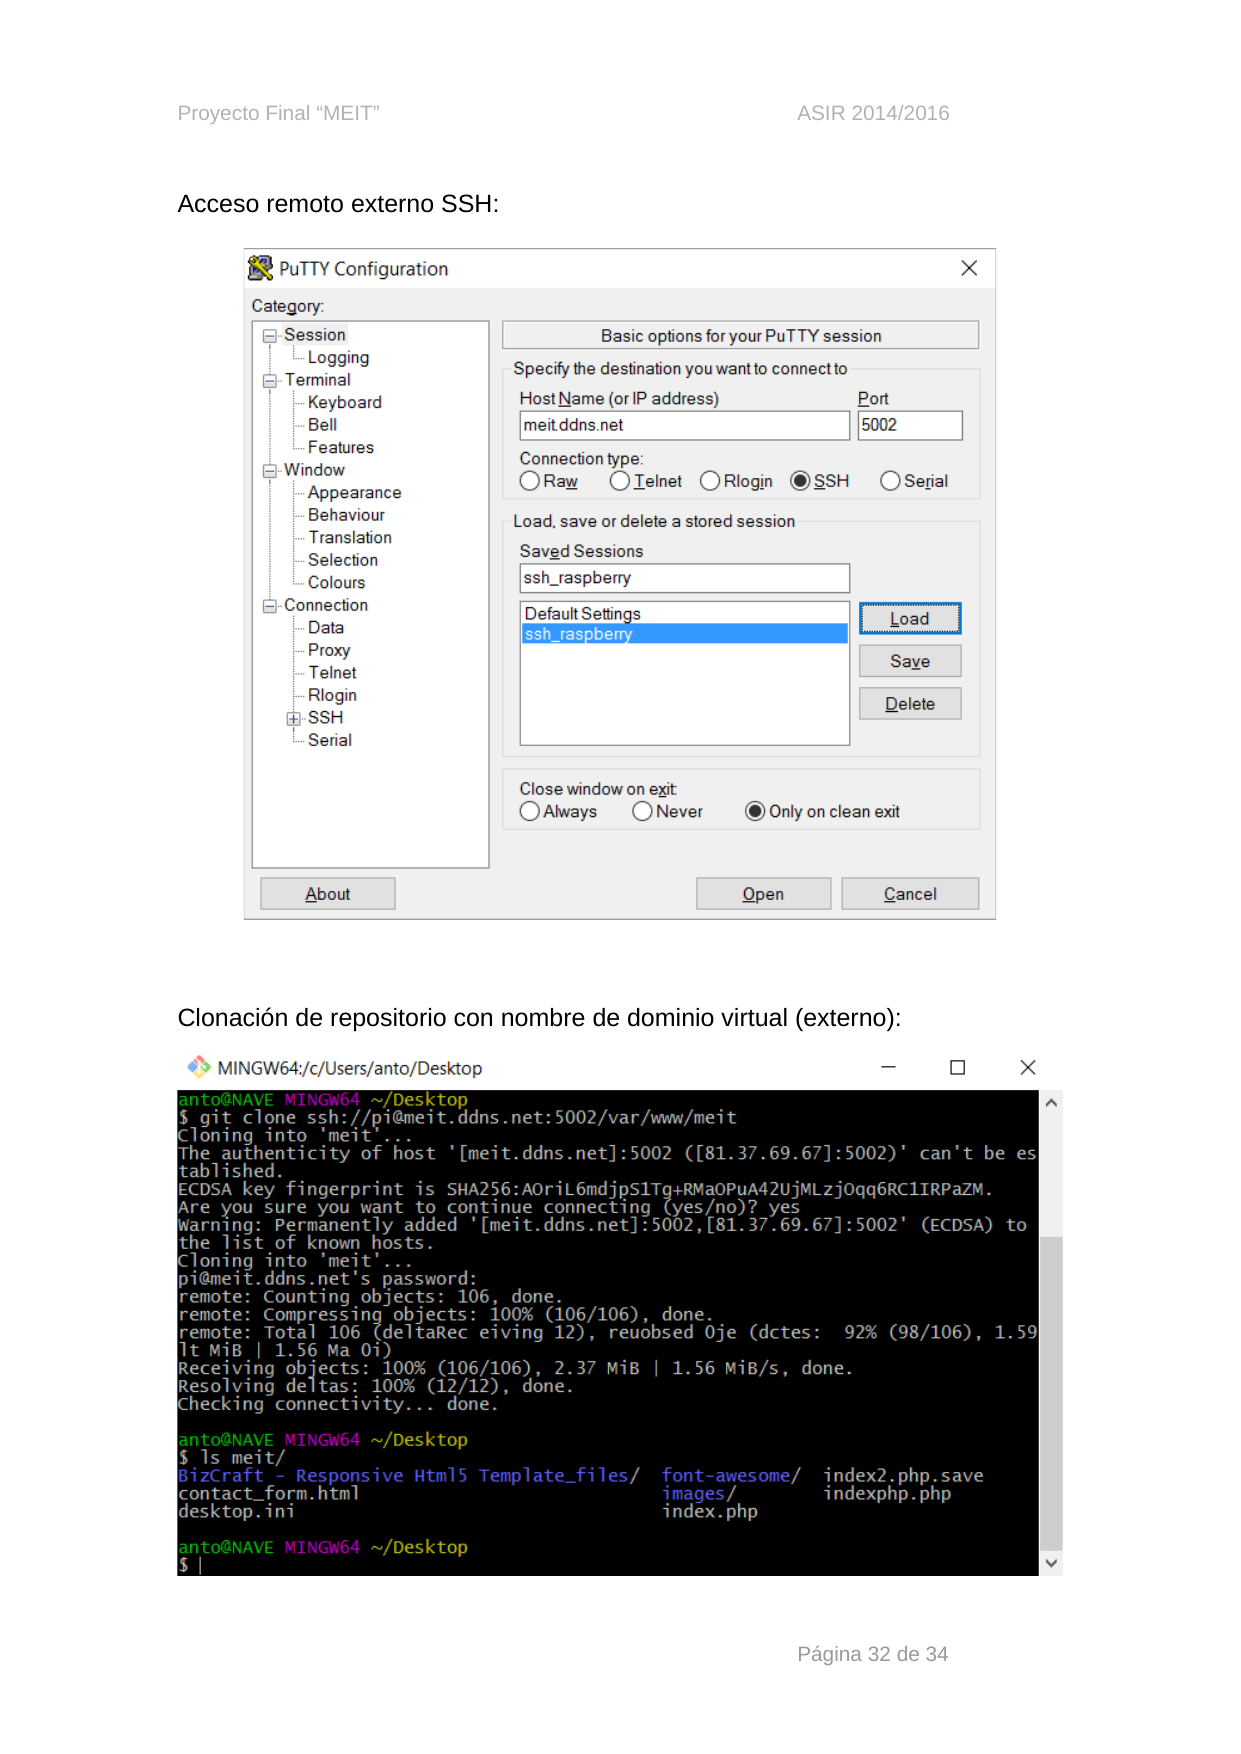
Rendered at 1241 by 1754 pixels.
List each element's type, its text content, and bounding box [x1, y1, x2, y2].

text Acceso remoto externo SSH: [177, 189, 1063, 218]
picture [177, 1046, 1063, 1576]
picture [243, 248, 997, 920]
text Clonación de repositorio con nombre de dominio virtual (externo): [177, 1003, 1063, 1032]
